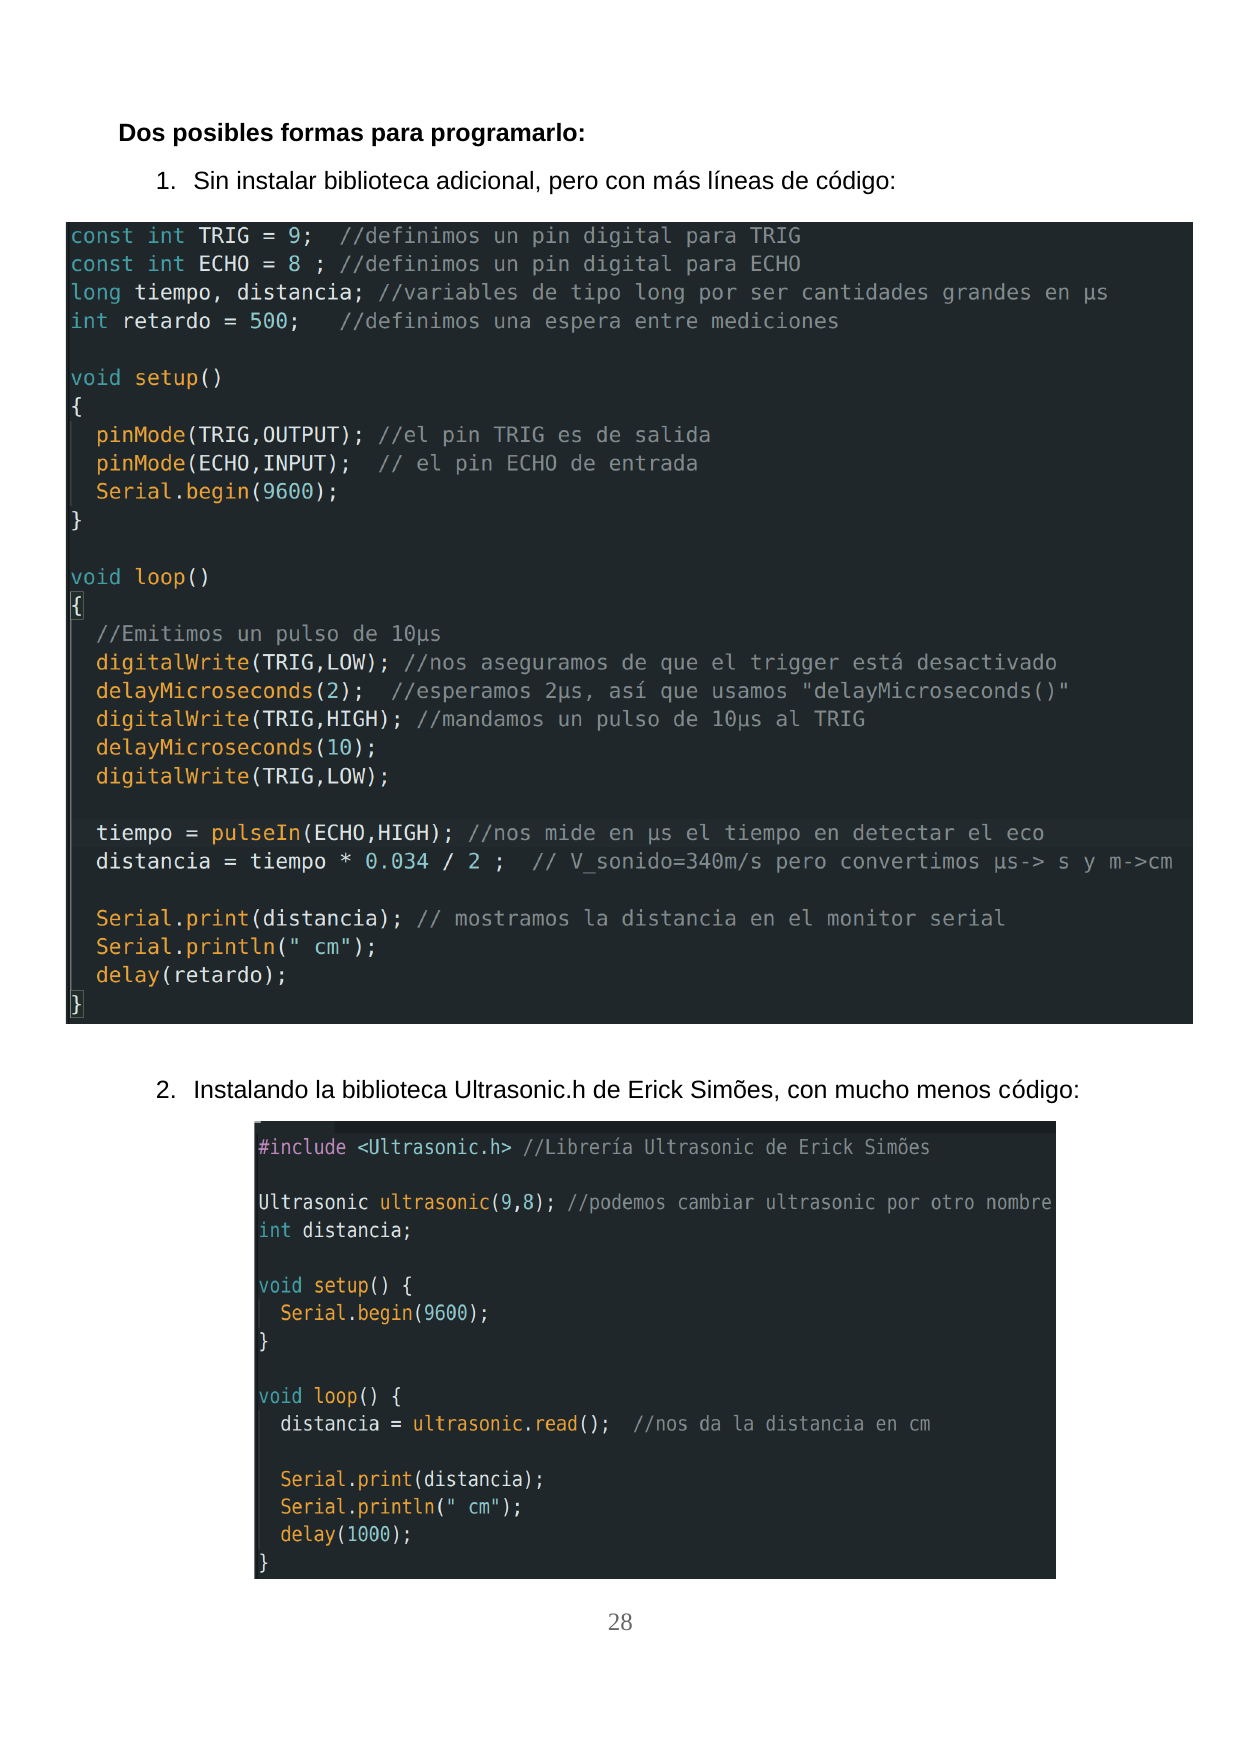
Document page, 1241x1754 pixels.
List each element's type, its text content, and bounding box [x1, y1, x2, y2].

list Sin instalar biblioteca adicional, pero con más líneas de código: [156, 166, 1122, 194]
list Instalando la biblioteca Ultrasonic.h de Erick Simões, con mucho menos código: [156, 1075, 1122, 1104]
text Dos posibles formas para programarlo: [118, 118, 1122, 147]
picture [65, 222, 1193, 1024]
picture [254, 1121, 1056, 1579]
